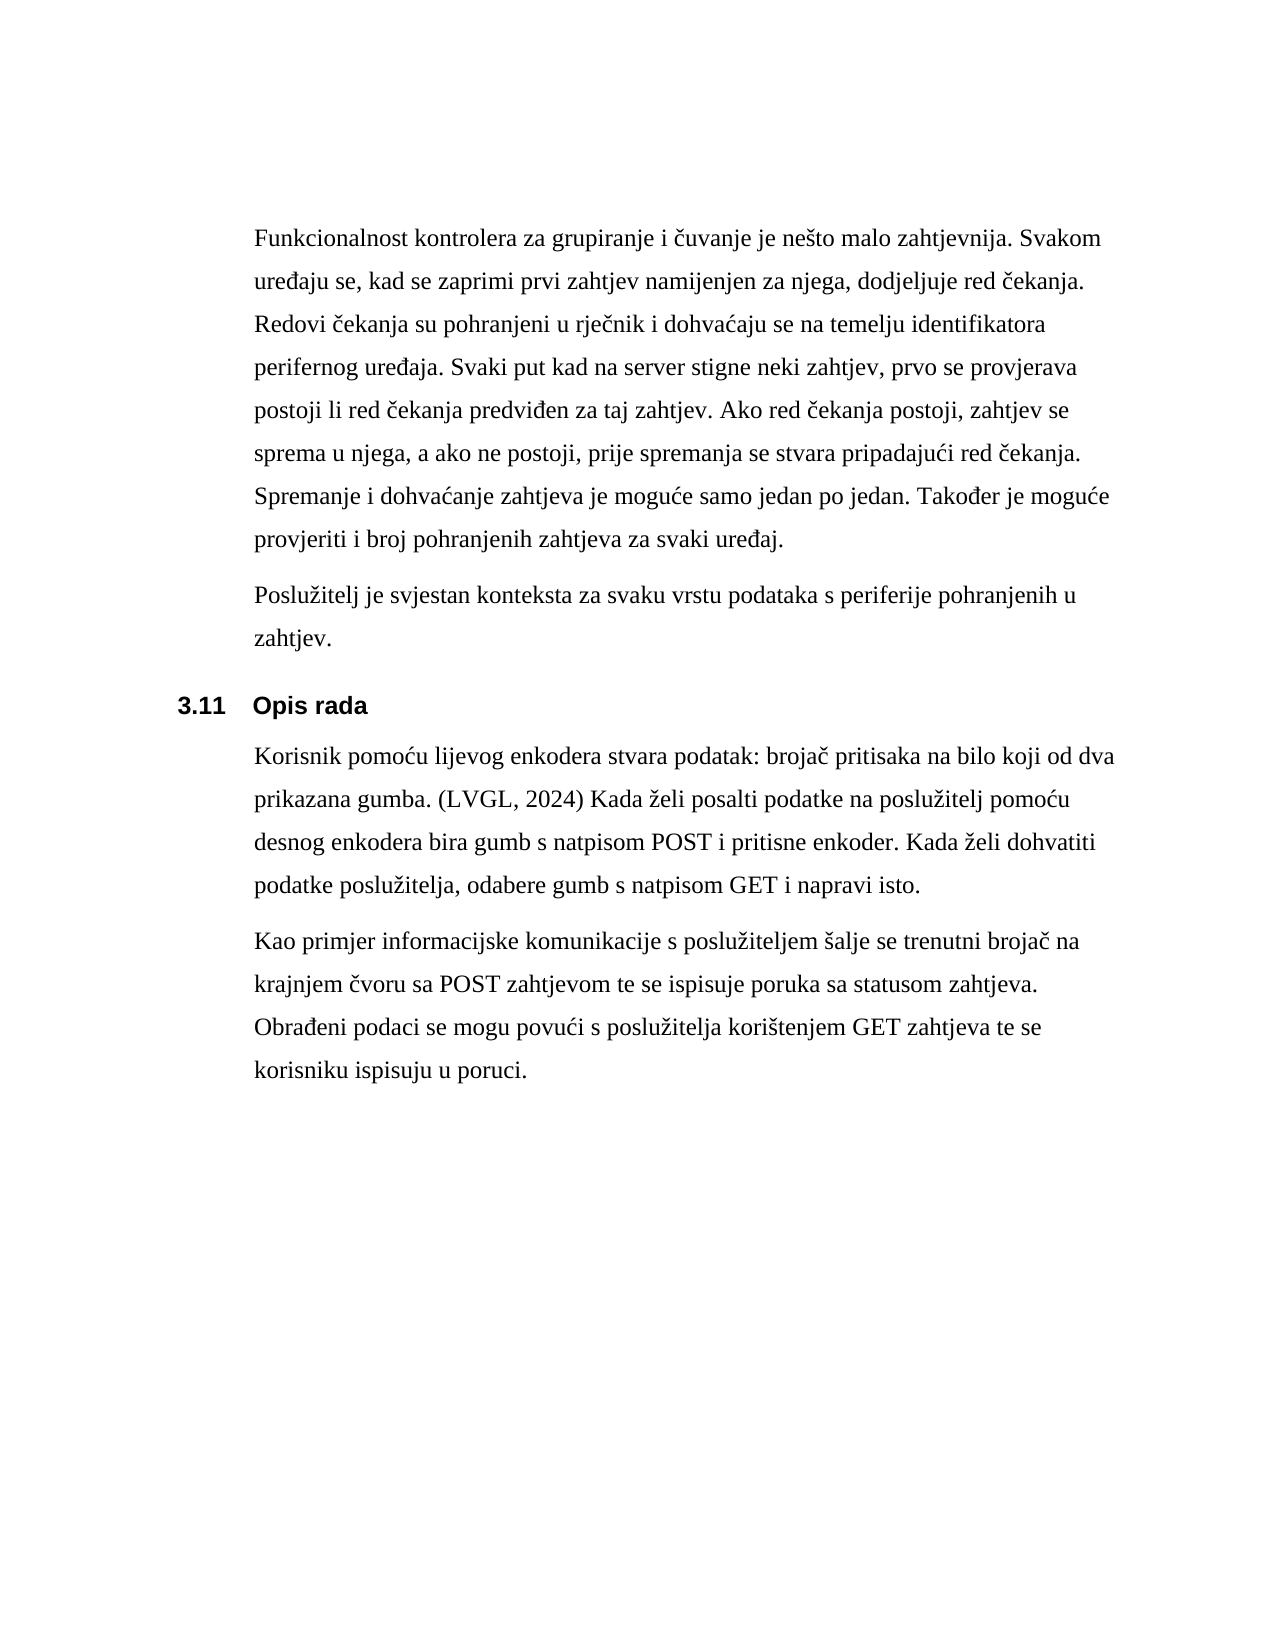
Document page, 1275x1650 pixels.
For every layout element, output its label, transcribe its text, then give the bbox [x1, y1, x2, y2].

text Korisnik pomoću lijevog enkodera stvara podatak: brojač pritisaka na bilo koji od dva prikazana gumba. (LVGL, 2024) Kada želi posalti podatke na poslužitelj pomoću desnog enkodera bira gumb s natpisom POST i pritisne enkoder. Kada želi dohvatiti podatke poslužitelja, odabere gumb s natpisom GET i napravi isto. [254, 741, 1127, 899]
subtitle Opis rada [177, 691, 1127, 720]
text Kao primjer informacijske komunikacije s poslužiteljem šalje se trenutni brojač na krajnjem čvoru sa POST zahtjevom te se ispisuje poruka sa statusom zahtjeva. Obrađeni podaci se mogu povući s poslužitelja korištenjem GET zahtjeva te se korisniku ispisuju u poruci. [254, 926, 1127, 1084]
text Poslužitelj je svjestan konteksta za svaku vrstu podataka s periferije pohranjenih u zahtjev. [254, 580, 1127, 652]
text Funkcionalnost kontrolera za grupiranje i čuvanje je nešto malo zahtjevnija. Svakom uređaju se, kad se zaprimi prvi zahtjev namijenjen za njega, dodjeljuje red čekanja. Redovi čekanja su pohranjeni u rječnik i dohvaćaju se na temelju identifikatora perifernog uređaja. Svaki put kad na server stigne neki zahtjev, prvo se provjerava postoji li red čekanja predviđen za taj zahtjev. Ako red čekanja postoji, zahtjev se sprema u njega, a ako ne postoji, prije spremanja se stvara pripadajući red čekanja. Spremanje i dohvaćanje zahtjeva je moguće samo jedan po jedan. Također je moguće provjeriti i broj pohranjenih zahtjeva za svaki uređaj. [254, 223, 1127, 553]
